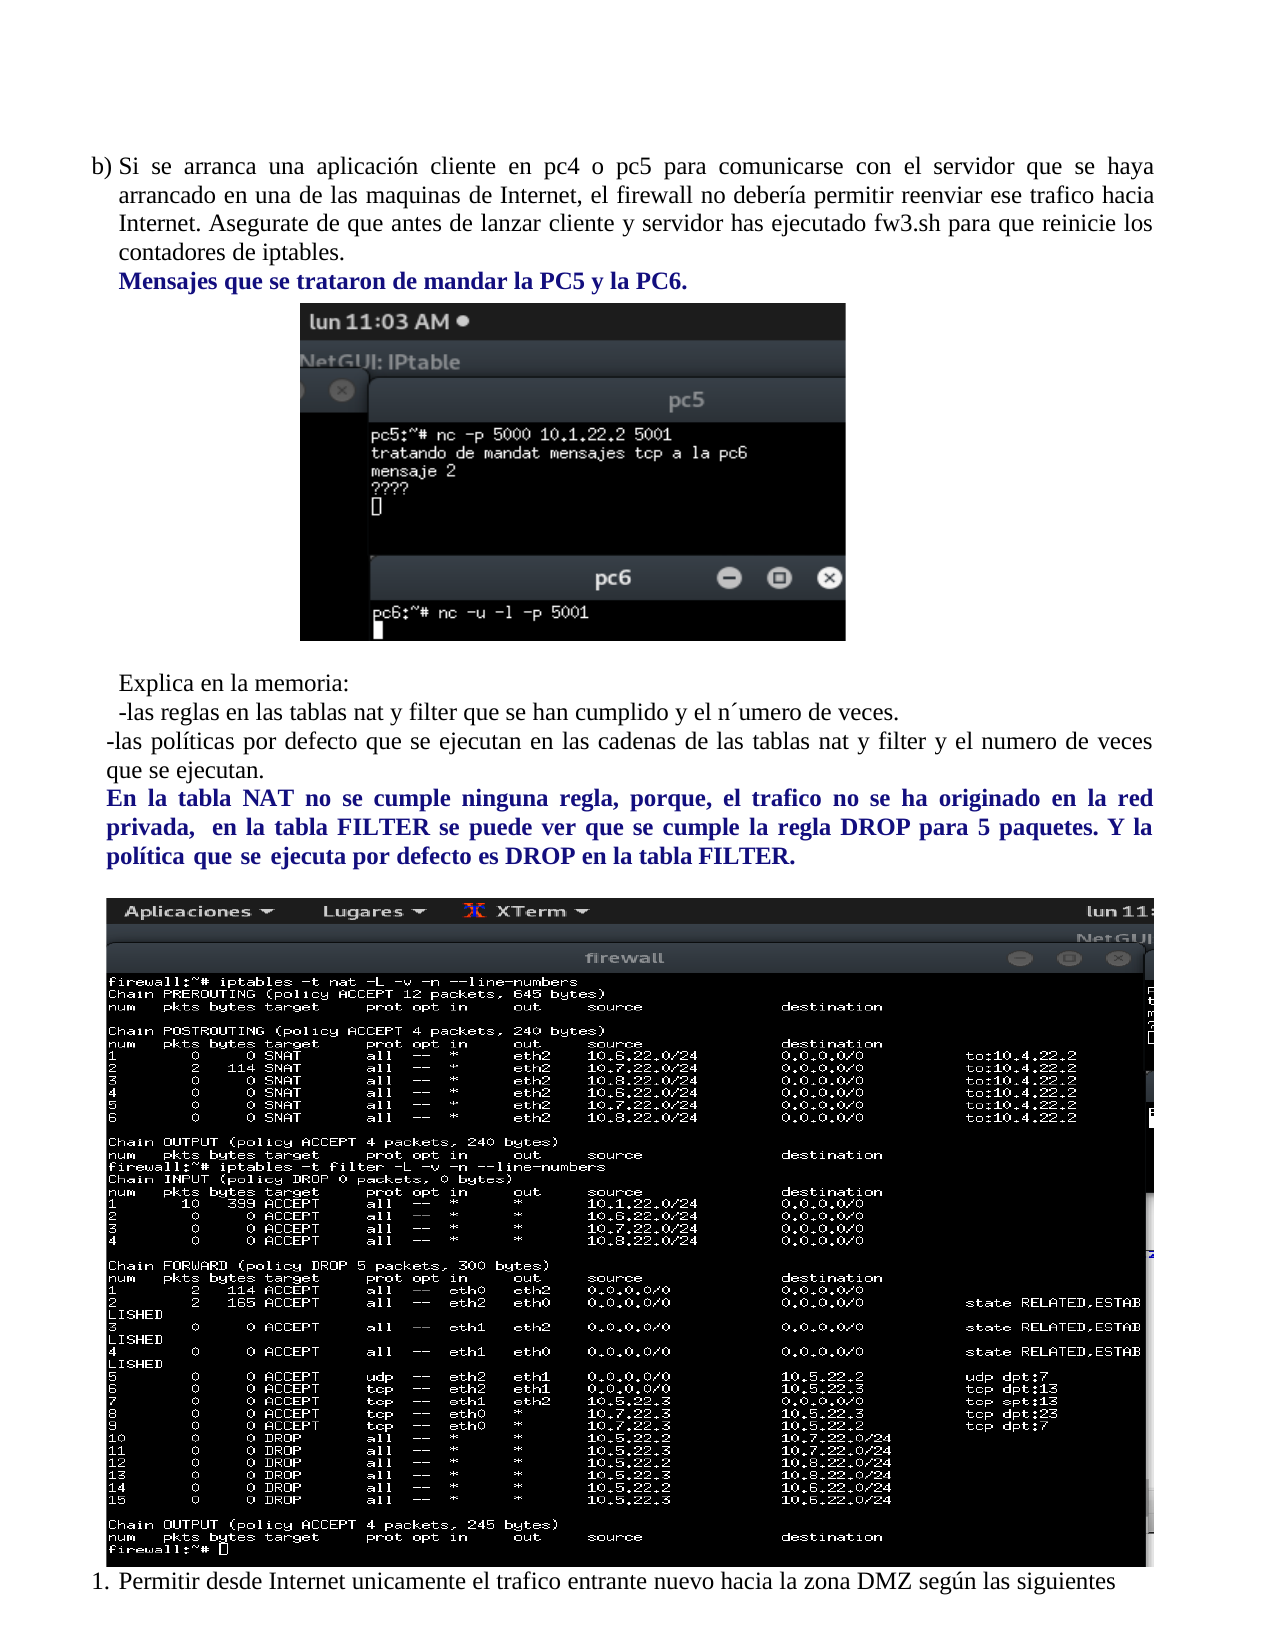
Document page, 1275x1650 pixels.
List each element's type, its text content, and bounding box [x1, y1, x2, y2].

text Explica en la memoria: [118, 668, 1167, 697]
list Permitir desde Internet unicamente el trafico entrante nuevo hacia la zona DMZ según las siguientes reglas: [106, 928, 1153, 1595]
list Si se arranca una aplicación cliente en pc4 o pc5 para comunicarse con el servidor que se haya arrancado en una de las maquinas de Internet, el firewall no debería permitir reenviar ese trafico hacia Internet. Asegurate de que antes de lanzar cliente y servidor has ejecutado fw3.sh para que reinicie los contadores de iptables. [106, 151, 1154, 266]
text En la tabla NAT no se cumple ninguna regla, porque, el trafico no se ha originado en la red privada, en la tabla FILTER se puede ver que se cumple la regla DROP para 5 paquetes. Y la política que se ejecuta por defecto es DROP en la tabla FILTER. [106, 783, 1153, 870]
text Mensajes que se trataron de mandar la PC5 y la PC6. [118, 266, 1167, 295]
text -las políticas por defecto que se ejecutan en las cadenas de las tablas nat y filter y el numero de veces que se ejecutan. [106, 726, 1153, 783]
text -las reglas en las tablas nat y filter que se han cumplido y el n´umero de veces. [118, 697, 1167, 726]
